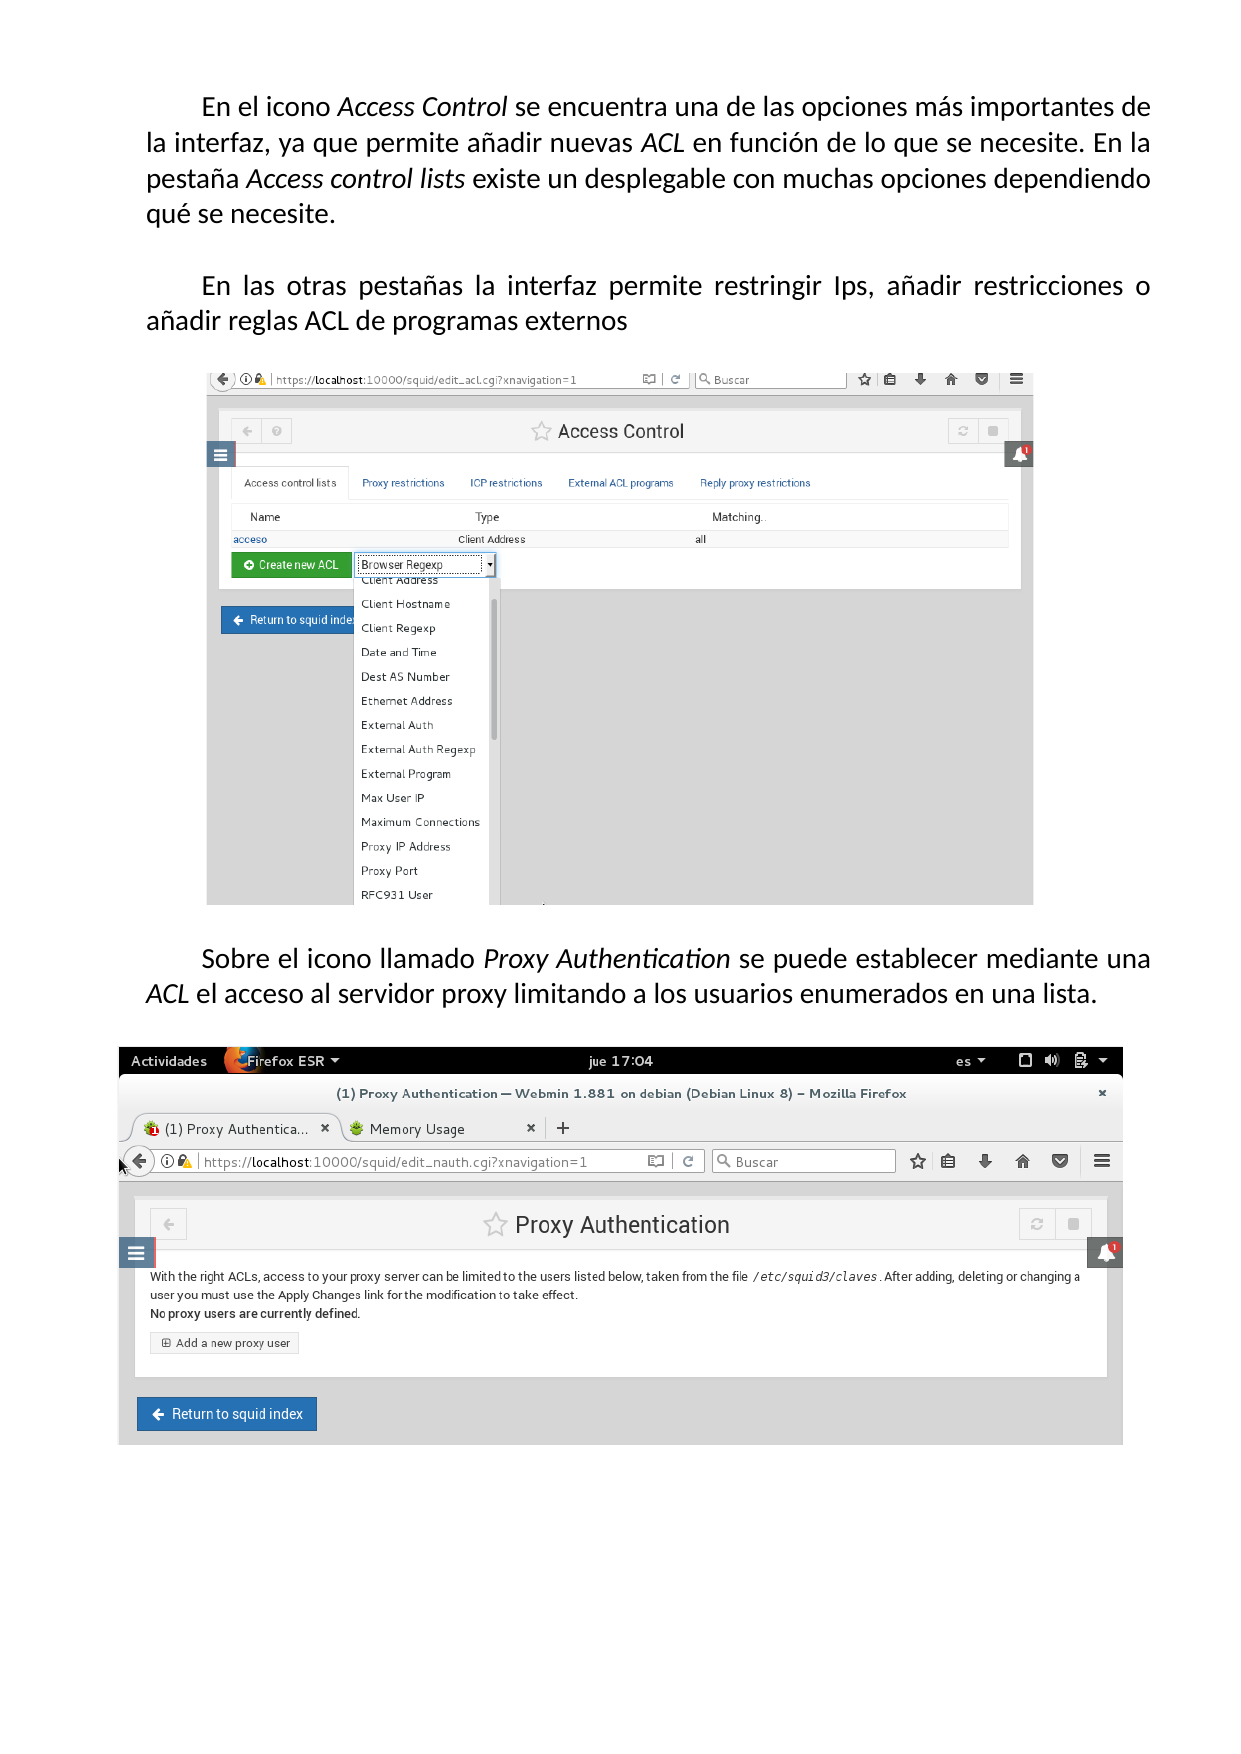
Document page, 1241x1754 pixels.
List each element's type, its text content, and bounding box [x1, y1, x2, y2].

picture [117, 1046, 1123, 1445]
text En las otras pestañas la interfaz permite restringir Ips, añadir restricciones o añadir reglas ACL de programas externos [146, 267, 1152, 338]
text Sobre el icono llamado Proxy Authentication se puede establecer mediante una ACL el acceso al servidor proxy limitando a los usuarios enumerados en una lista. [146, 940, 1152, 1011]
text En el icono Access Control se encuentra una de las opciones más importantes de la interfaz, ya que permite añadir nuevas ACL en función de lo que se necesite. En la pestaña Access control lists existe un desplegable con muchas opciones dependiendo qué se necesite. [146, 88, 1152, 231]
picture [206, 373, 1034, 905]
